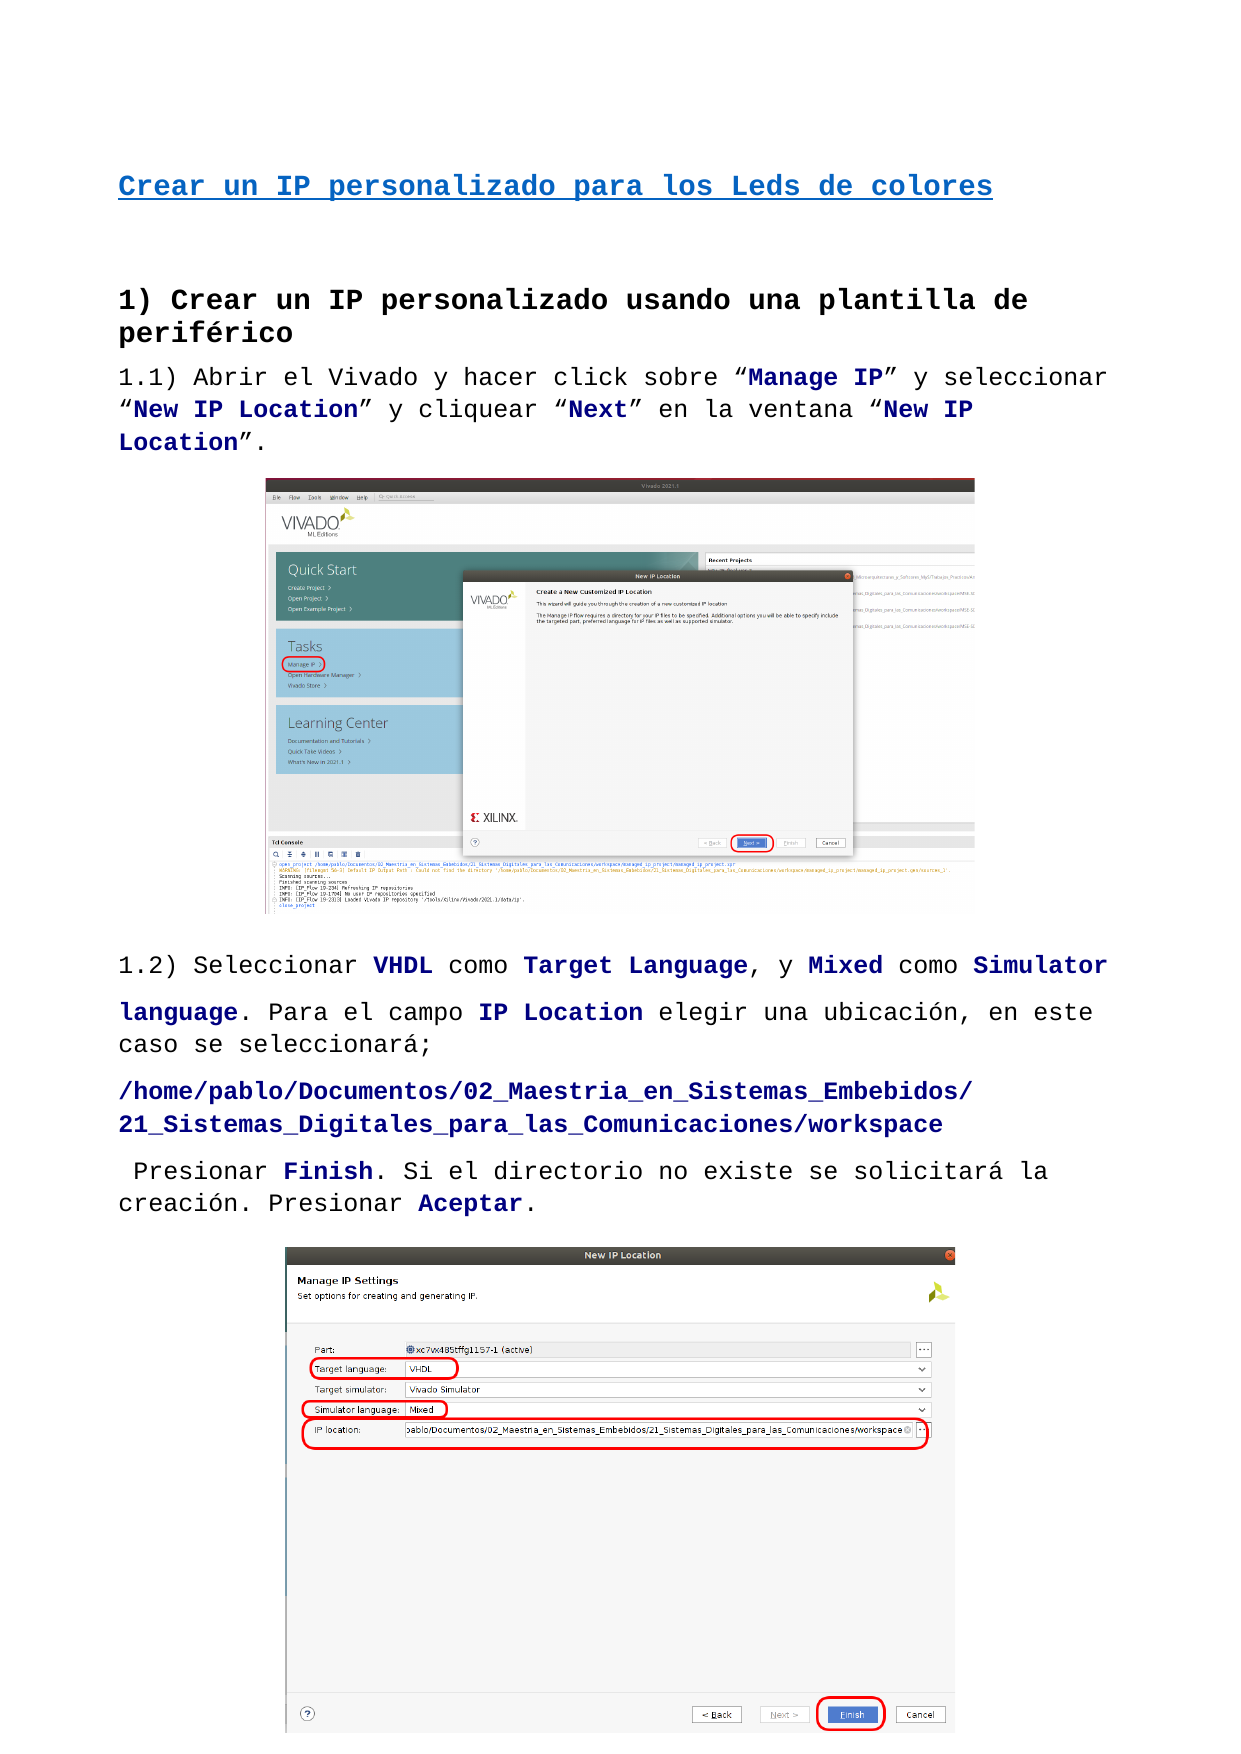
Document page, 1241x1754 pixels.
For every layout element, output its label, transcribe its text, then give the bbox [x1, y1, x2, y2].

text 1.2) Seleccionar VHDL como Target Language, y Mixed como Simulator [118, 952, 1122, 981]
text 1.1) Abrir el Vivado y hacer click sobre “Manage IP” y seleccionar “New IP Location” y cliquear “Next” en la ventana “New IP Location”. [118, 364, 1122, 457]
text language. Para el campo IP Location elegir una ubicación, en este caso se seleccionará; [118, 999, 1122, 1060]
text Presionar Finish. Si el directorio no existe se solicitará la creación. Presionar Aceptar. [118, 1158, 1122, 1219]
subtitle Crear un IP personalizado para los Leds de colores [118, 172, 1122, 204]
picture [265, 478, 975, 914]
text /home/pablo/Documentos/02_Maestria_en_Sistemas_Embebidos/21_Sistemas_Digitales_para_las_Comunicaciones/workspace [118, 1079, 1122, 1140]
picture [285, 1247, 955, 1733]
subtitle 1) Crear un IP personalizado usando una plantilla de periférico [118, 286, 1122, 352]
